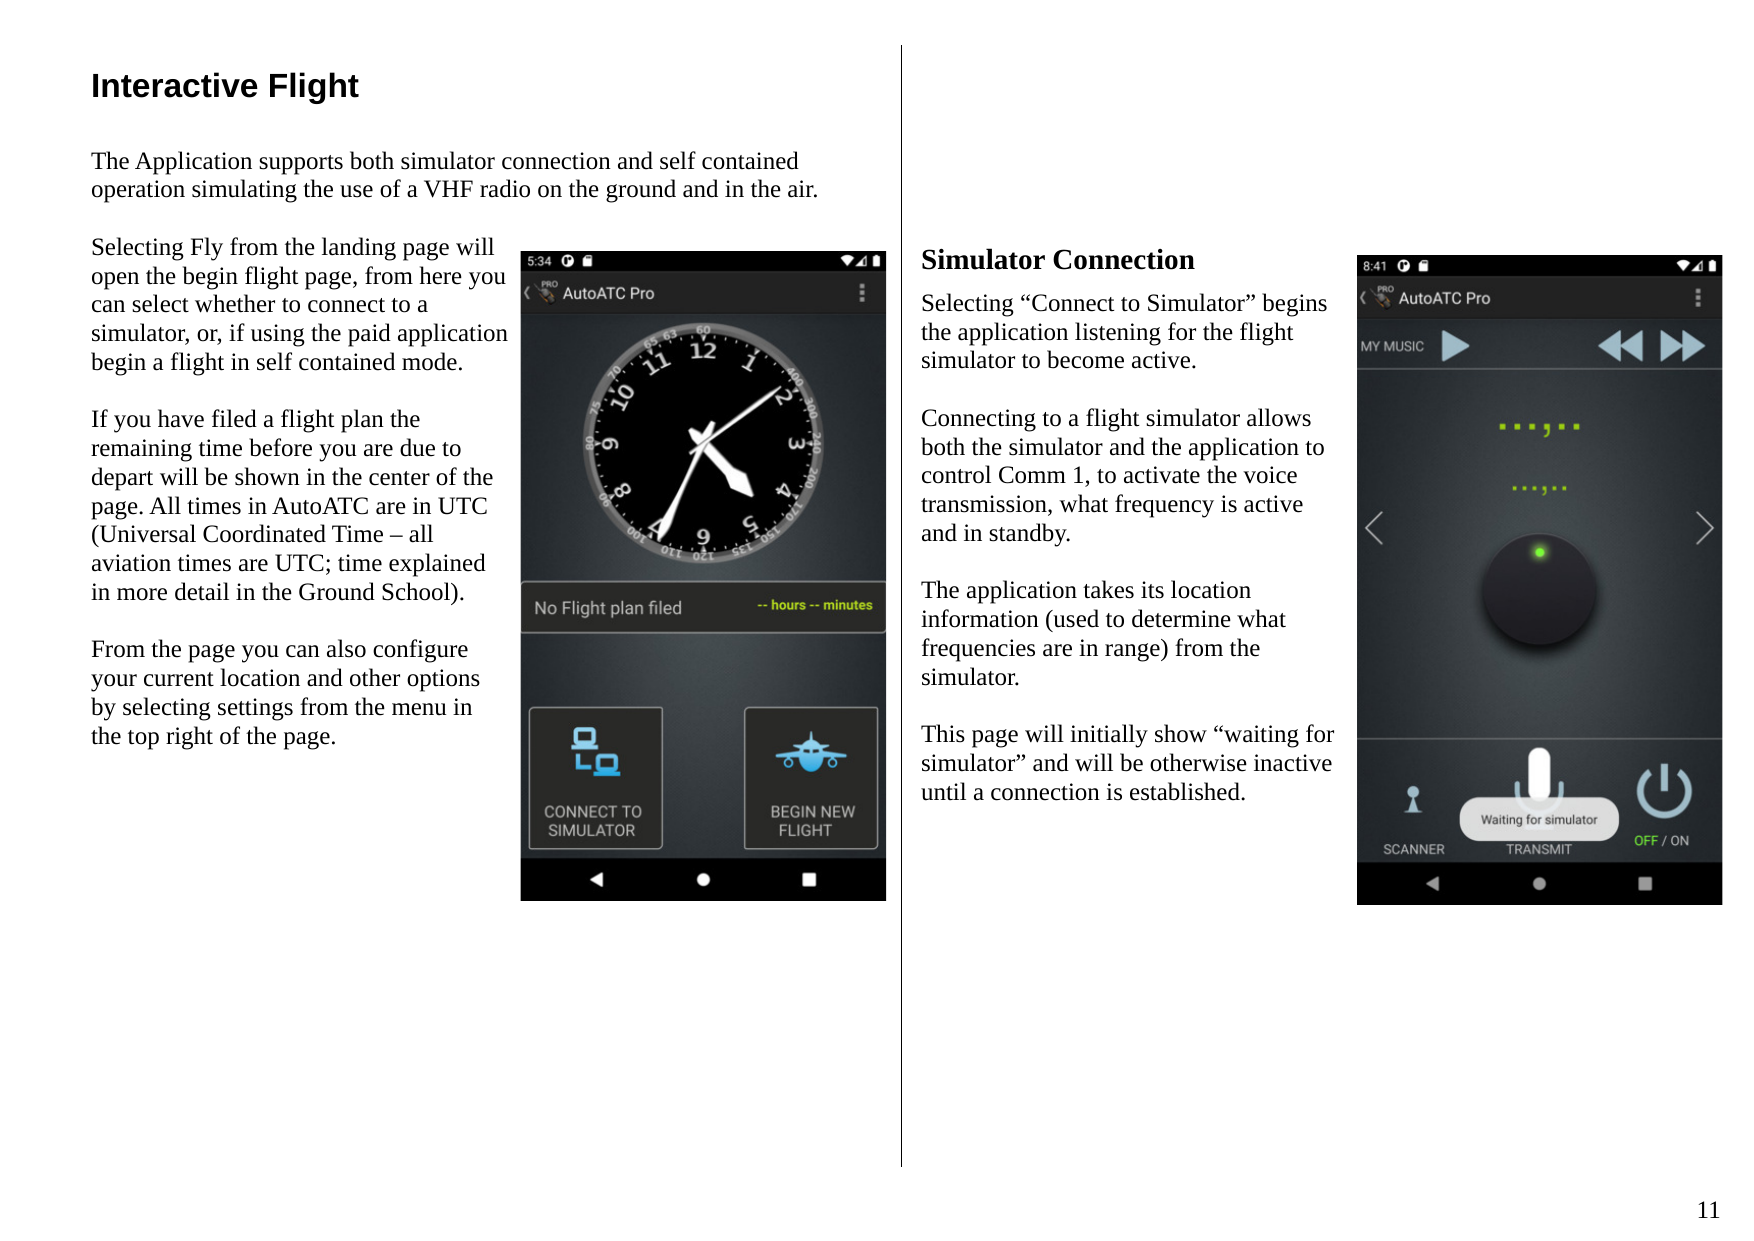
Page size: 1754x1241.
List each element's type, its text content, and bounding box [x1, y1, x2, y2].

text From the page you can also configure your current location and other options by selecting settings from the menu in the top right of the page. [91, 634, 520, 749]
text This page will initially show “waiting for simulator” and will be otherwise inactive until a connection is established. [921, 719, 1357, 805]
picture [1357, 255, 1723, 905]
subtitle Interactive Flight [91, 66, 898, 105]
text If you have filed a flight plan the remaining time before you are due to depart will be shown in the center of the page. All times in AutoATC are in UTC (Universal Coordinated Time – all aviation times are UTC; time explained in more detail in the Ground School). [91, 404, 520, 606]
subtitle Simulator Connection [921, 242, 1720, 275]
text The Application supports both simulator connection and self contained operation simulating the use of a VHF radio on the ground and in the air. [91, 146, 881, 203]
text Selecting “Connect to Simulator” begins the application listening for the flight simulator to become active. [921, 288, 1357, 374]
text Connecting to a flight simulator allows both the simulator and the application to control Comm 1, to activate the voice transmission, what frequency is active and in standby. [921, 403, 1357, 547]
text The application takes its location information (used to determine what frequencies are in range) from the simulator. [921, 575, 1357, 690]
picture [520, 251, 887, 901]
text Selecting Fly from the landing page will open the begin flight page, from here you can select whether to connect to a simulator, or, if using the paid application begin a flight in self contained mode. [91, 232, 881, 376]
